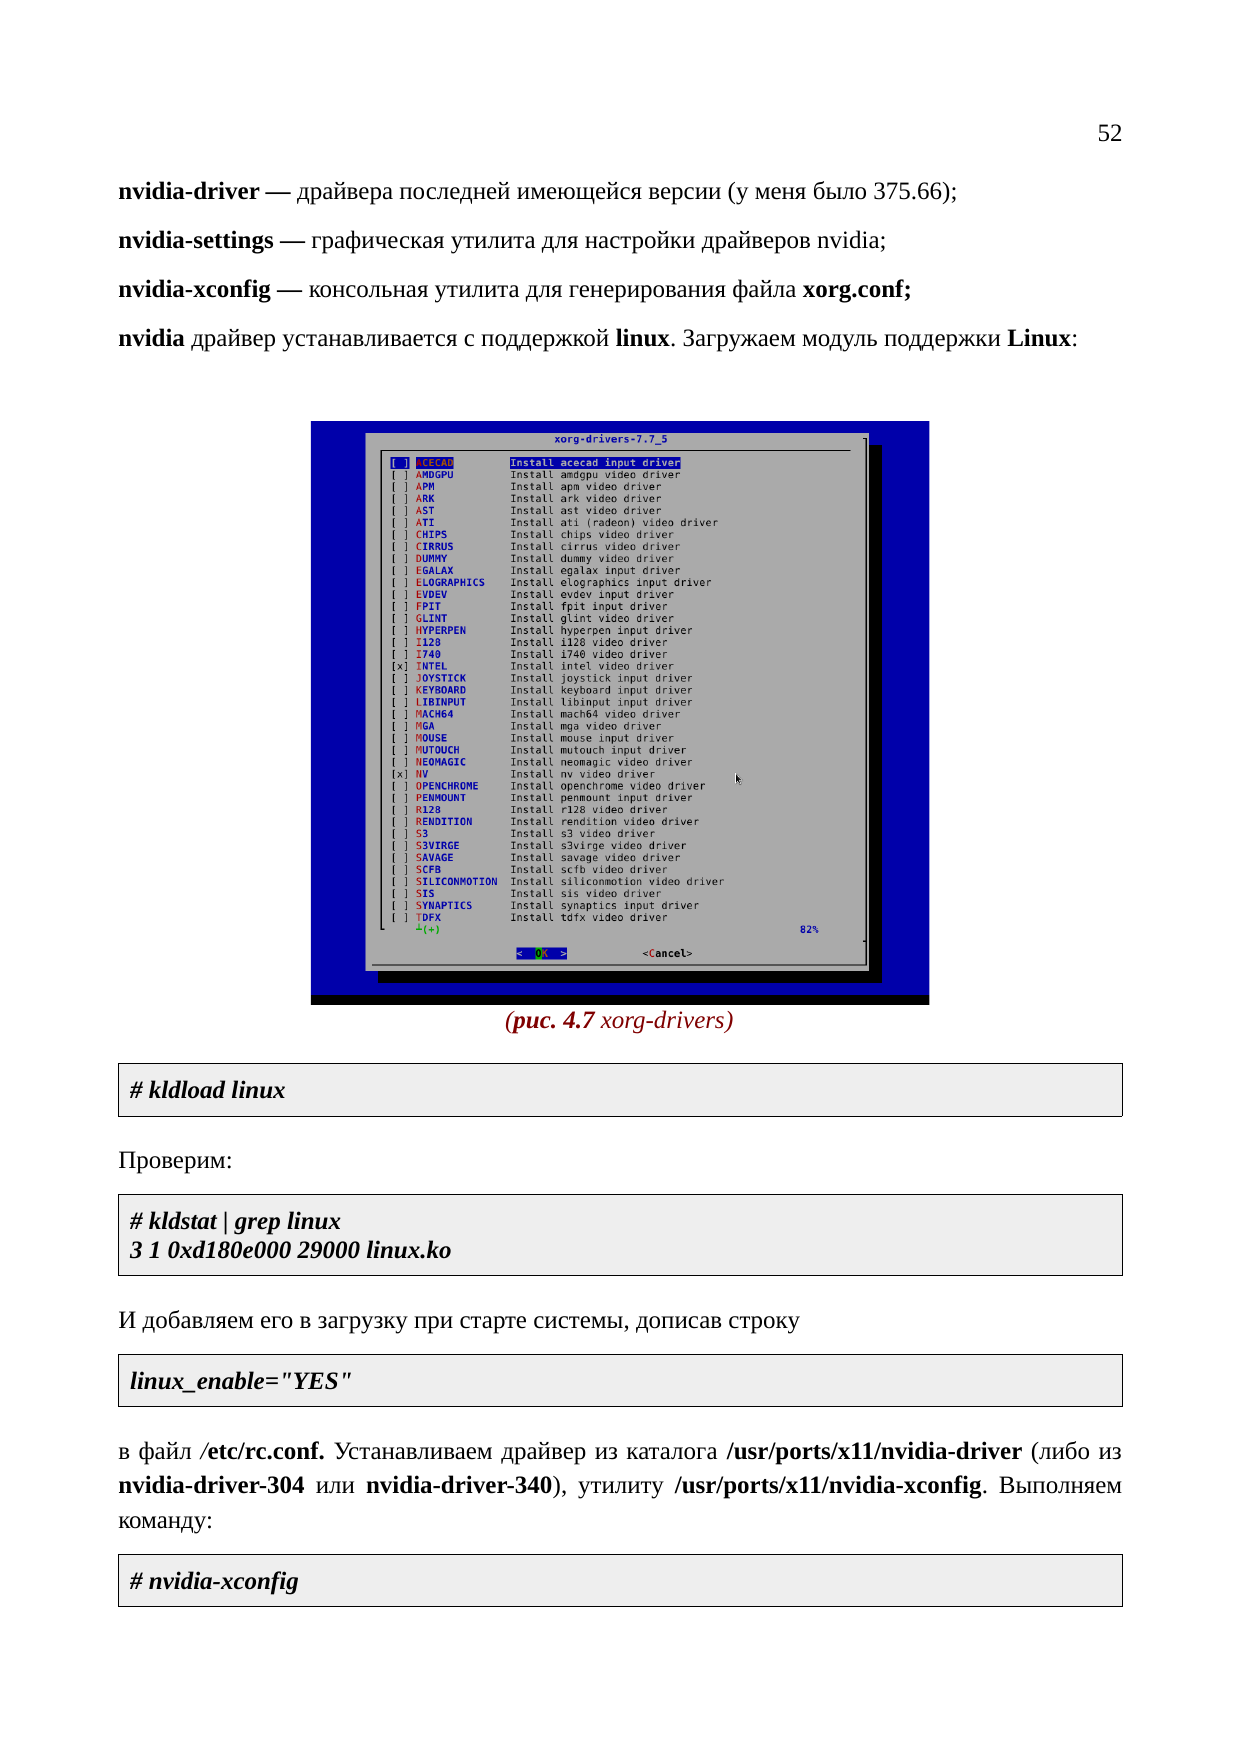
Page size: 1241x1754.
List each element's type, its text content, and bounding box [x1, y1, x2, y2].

text # kldload linux [119, 1064, 1122, 1116]
text linux_enable="YES" [119, 1355, 1122, 1406]
text И добавляем его в загрузку при старте системы, дописав строку [118, 1305, 1122, 1334]
text (рис. 4.7 xorg-drivers) [118, 422, 1122, 1034]
text nvidia драйвер устанавливается с поддержкой linux. Загружаем модуль поддержки Linux: [118, 323, 1122, 352]
picture [310, 421, 930, 1005]
text nvidia-settings — графическая утилита для настройки драйверов nvidia; [118, 225, 1122, 254]
text # nvidia-xconfig [119, 1555, 1122, 1606]
text Проверим: [118, 1145, 1122, 1174]
text # kldstat | grep linux 3 1 0xd180e000 29000 linux.ko [119, 1195, 1122, 1275]
text nvidia-xconfig — консольная утилита для генерирования файла xorg.conf; [118, 274, 1122, 303]
text в файл /etc/rc.conf. Устанавливаем драйвер из каталога /usr/ports/x11/nvidia-driver (либо из nvidia-driver-304 или nvidia-driver-340), утилиту /usr/ports/x11/nvidia-xconfig. Выполняем команду: [118, 1436, 1122, 1534]
text nvidia-driver — драйвера последней имеющейся версии (у меня было 375.66); [118, 176, 1122, 205]
